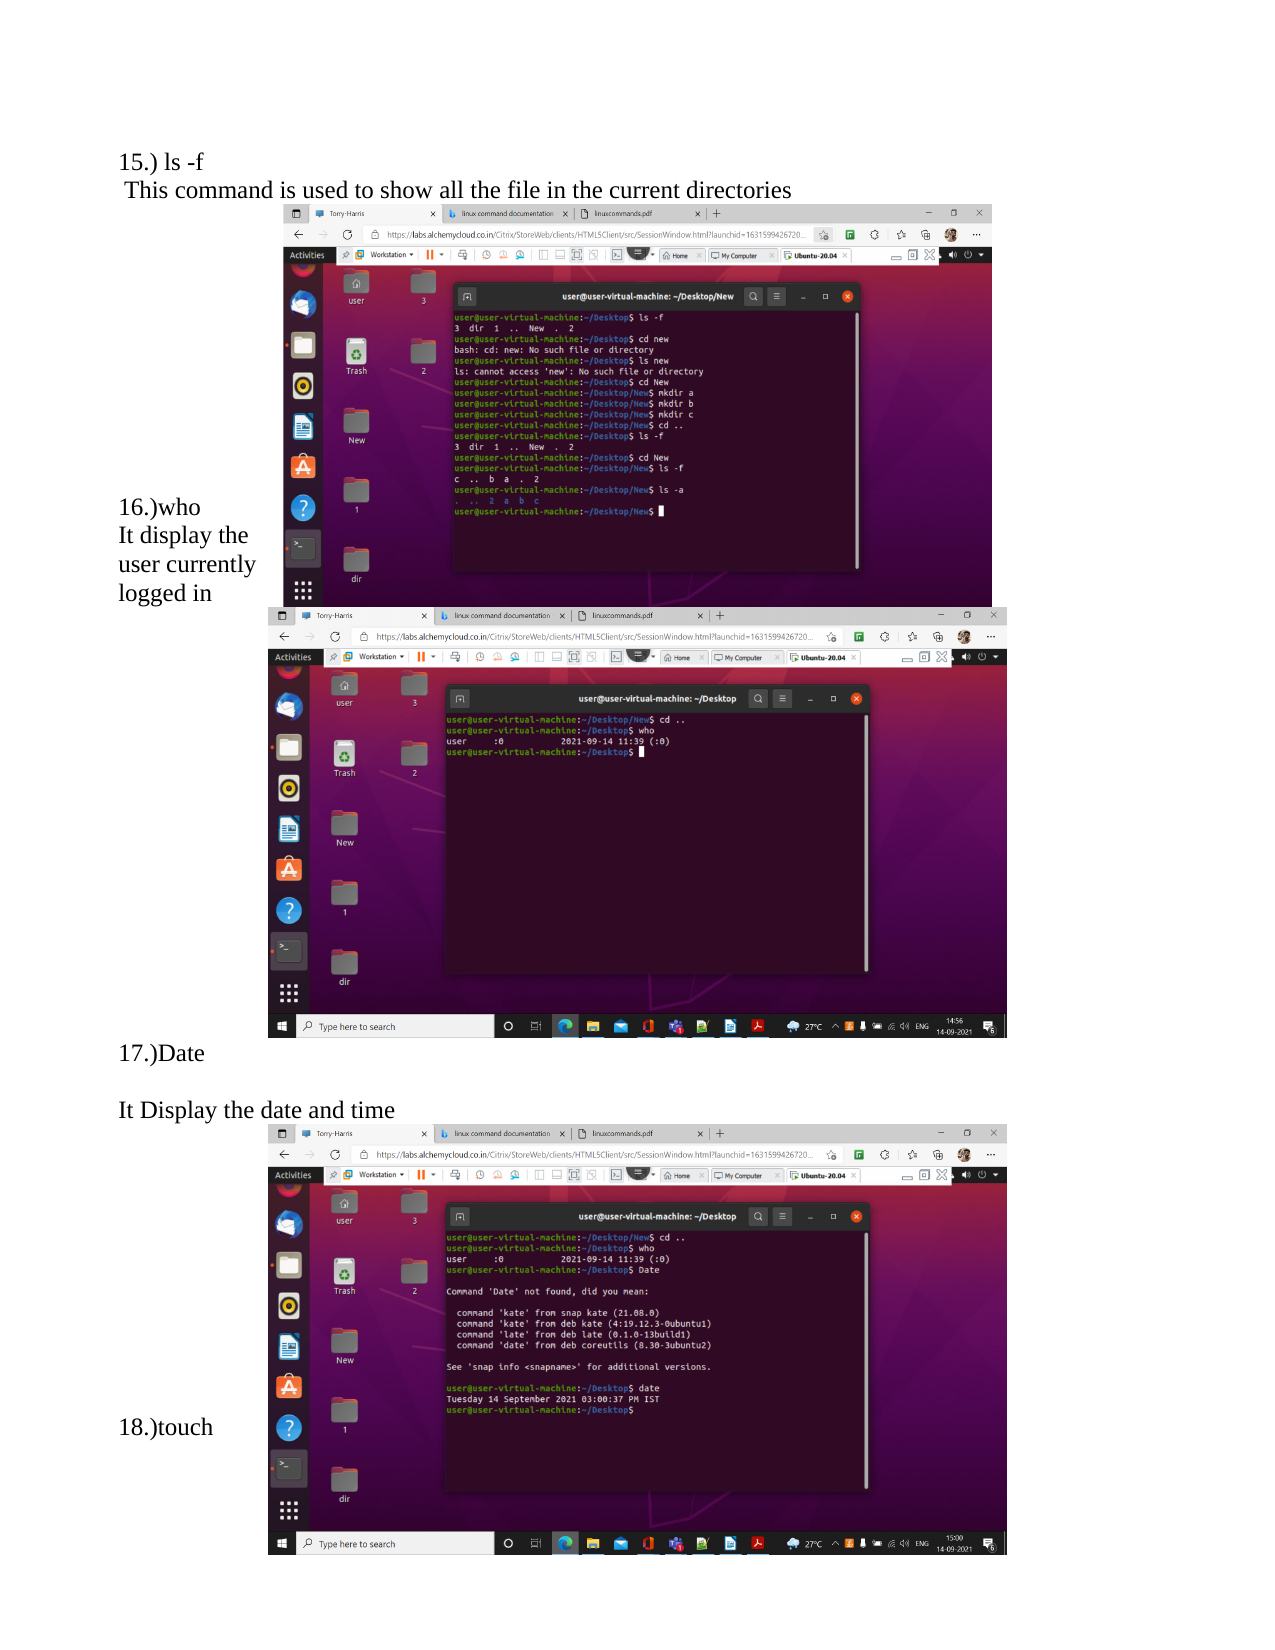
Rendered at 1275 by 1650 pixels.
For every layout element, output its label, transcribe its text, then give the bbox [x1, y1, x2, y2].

text It Display the date and time [118, 1096, 1157, 1124]
picture [268, 204, 1007, 1038]
text [992, 492, 1157, 521]
text This command is used to show all the file in the current directories [118, 176, 1157, 204]
picture [268, 1124, 1007, 1555]
text 15.) ls -f [118, 147, 1157, 176]
text 18.)touch [118, 1412, 268, 1441]
text [1007, 1412, 1157, 1441]
text It display the user currently logged in [118, 521, 283, 607]
text 16.)who [118, 492, 283, 521]
text 17.)Date [118, 1038, 1157, 1067]
text [992, 521, 1157, 607]
